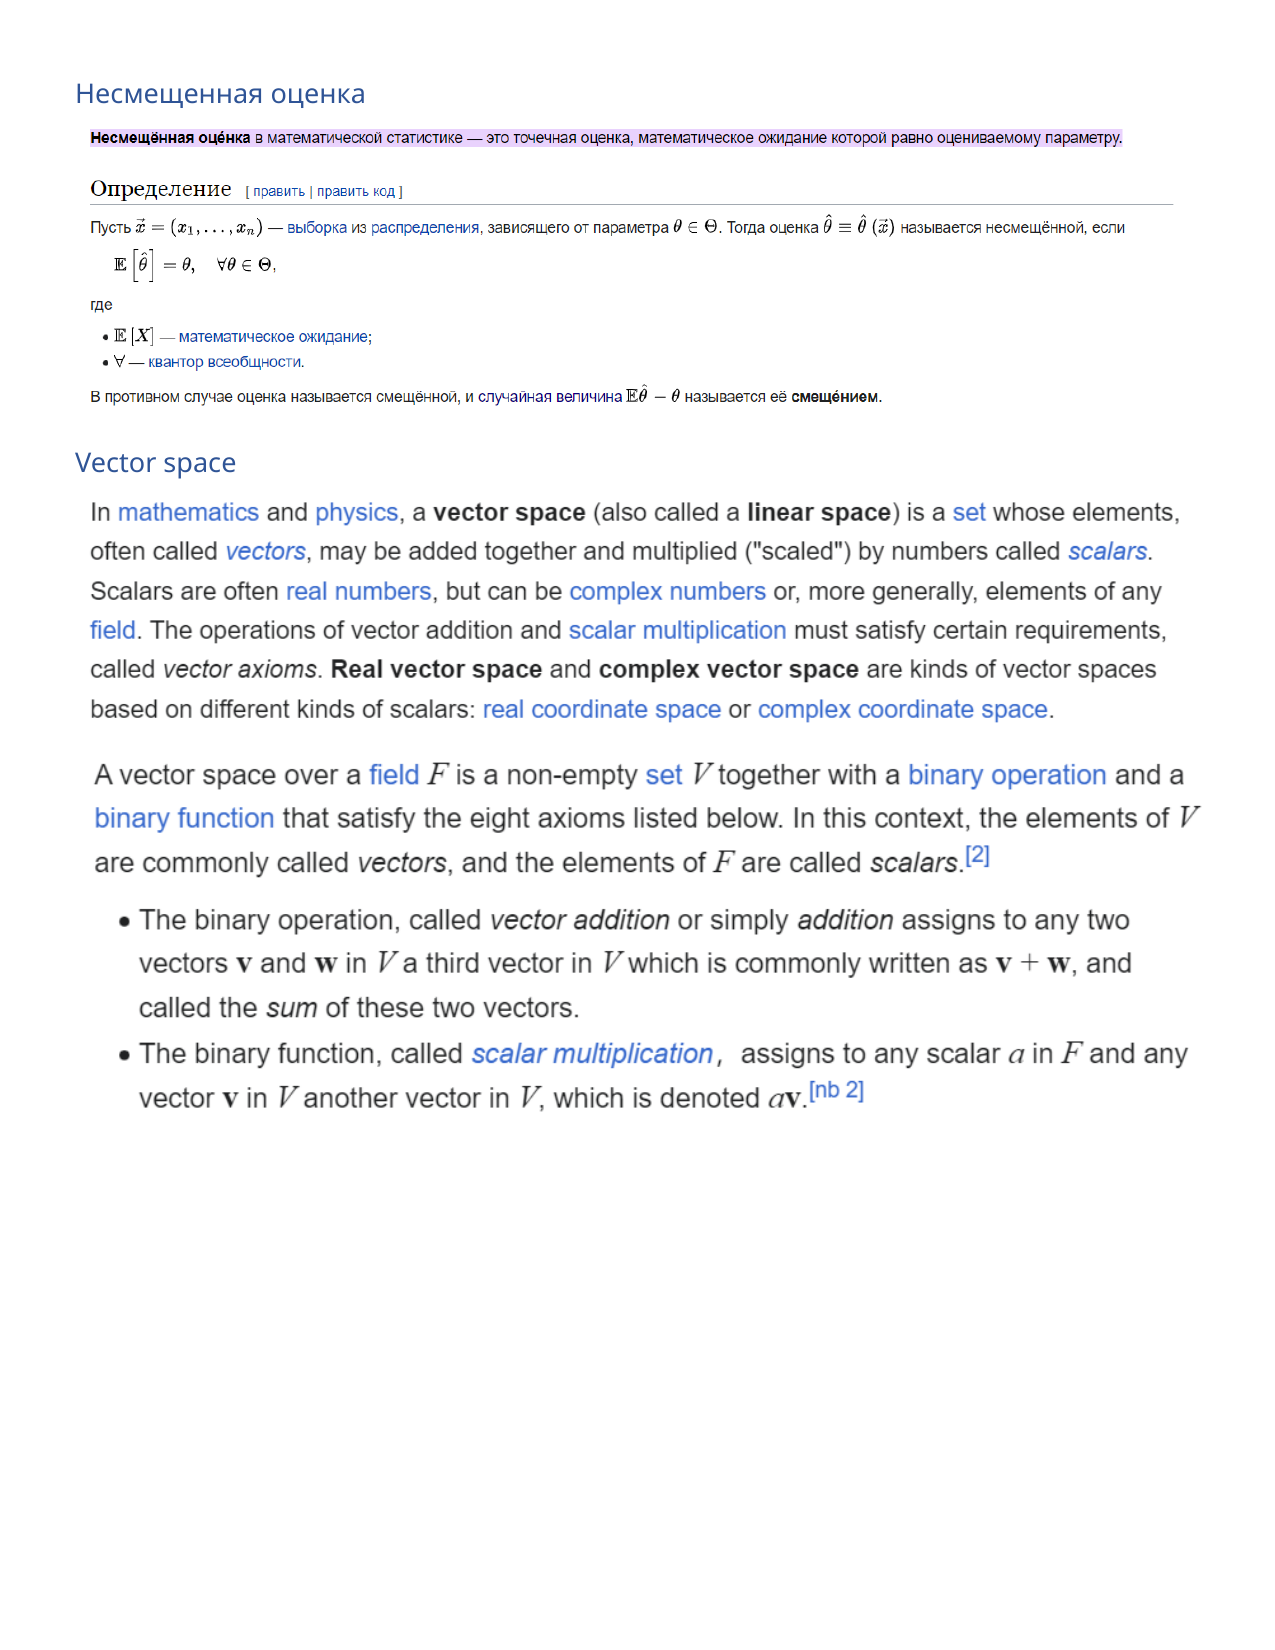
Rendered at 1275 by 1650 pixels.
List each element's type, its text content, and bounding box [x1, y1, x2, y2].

picture [75, 114, 1174, 425]
subtitle Несмещенная оценка [75, 75, 1200, 112]
subtitle Vector space [75, 443, 1200, 480]
picture [75, 745, 1203, 1123]
picture [75, 483, 1197, 727]
